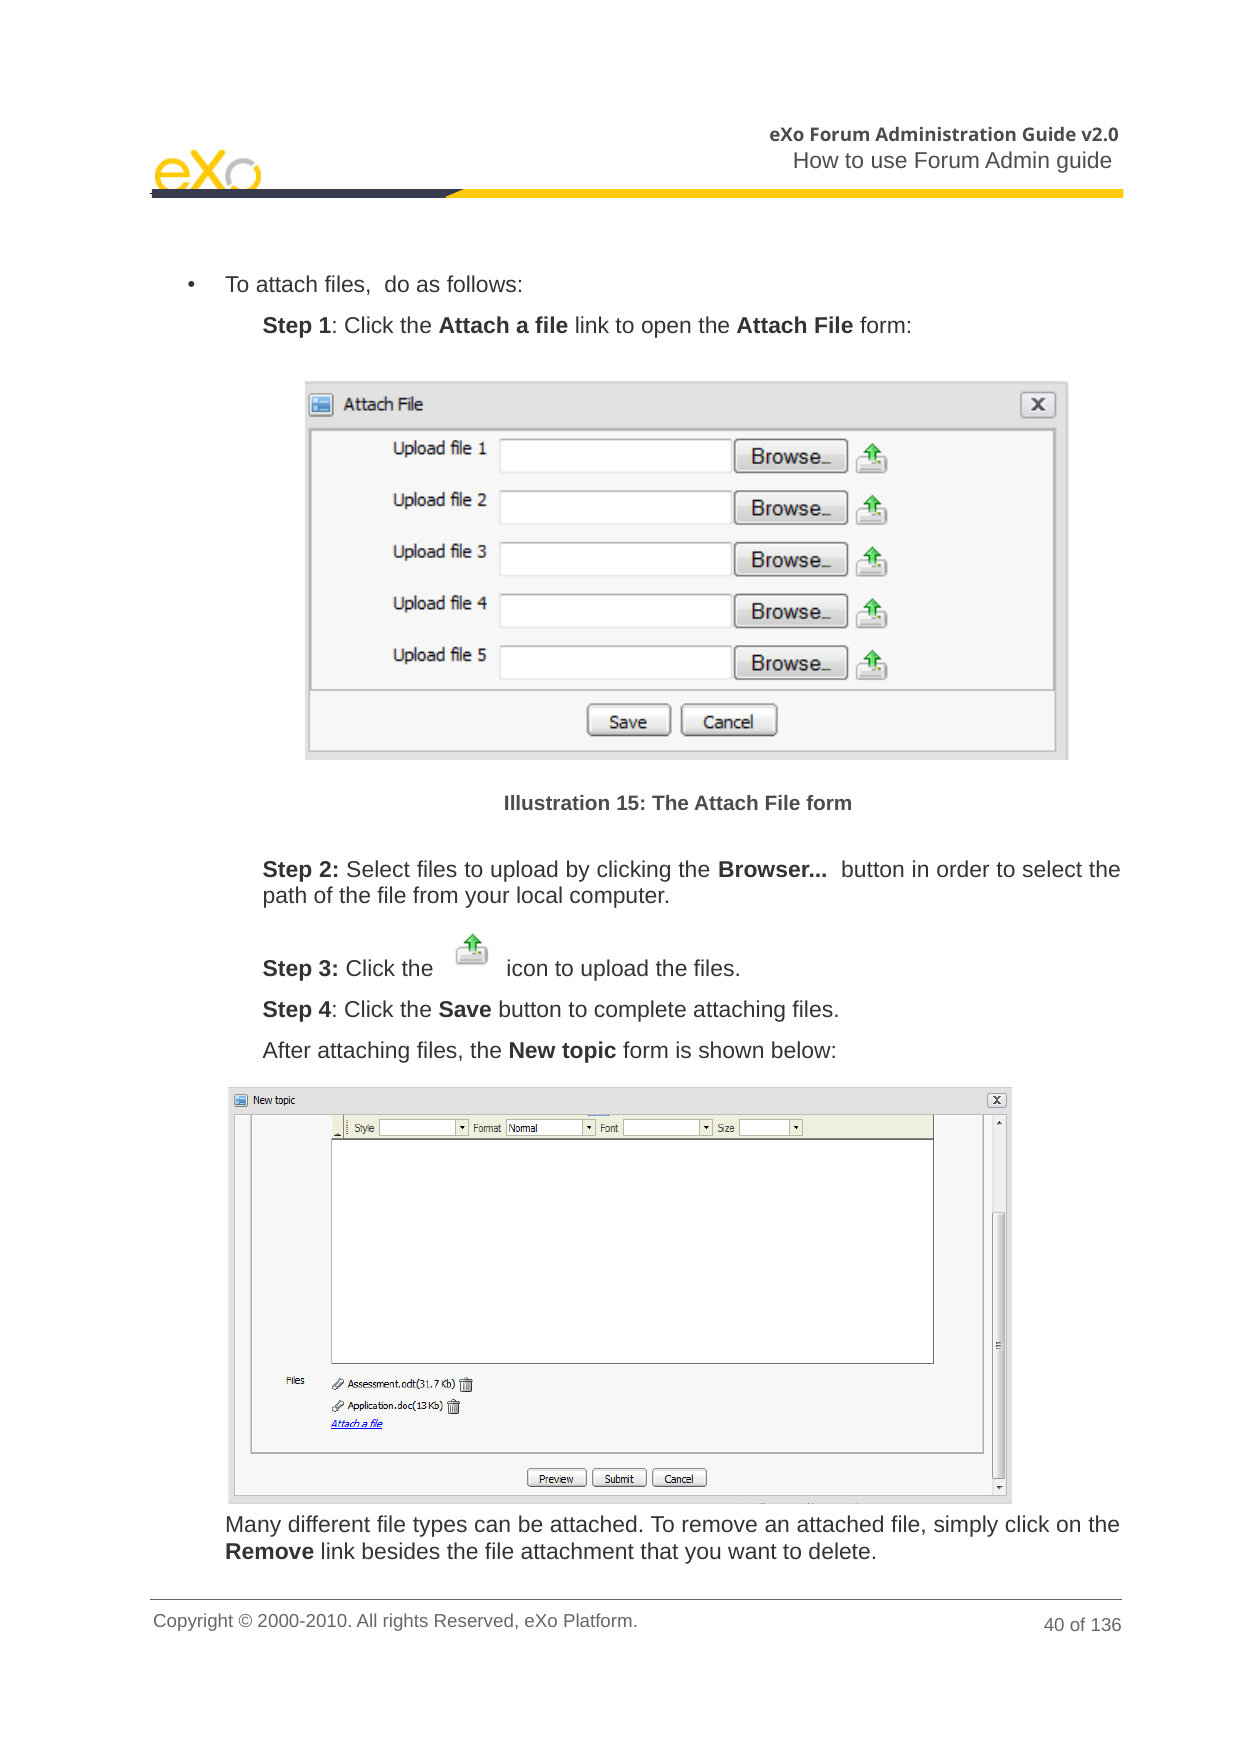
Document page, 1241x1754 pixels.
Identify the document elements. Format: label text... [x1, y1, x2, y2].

list Step 3: Click the icon to upload the files. [225, 924, 1122, 981]
list Illustration 15: The Attach File form [287, 436, 1069, 815]
list To attach files, do as follows: [187, 271, 1122, 297]
picture [304, 381, 1069, 760]
picture [151, 149, 1124, 198]
picture [453, 931, 493, 969]
list Step 2: Select files to upload by clicking the Browser... button in order to select the path of the file from your local computer. [225, 856, 1122, 909]
list Many different file types can be attached. To remove an attached file, simply click on the Remove link besides the file attachment that you want to delete. [187, 1079, 1122, 1564]
picture [228, 1087, 1012, 1504]
list Step 4: Click the Save button to complete attaching files. [225, 996, 1122, 1022]
list After attaching files, the New topic form is shown below: [225, 1037, 1122, 1064]
list Step 1: Click the Attach a file link to open the Attach File form: [225, 312, 1122, 338]
